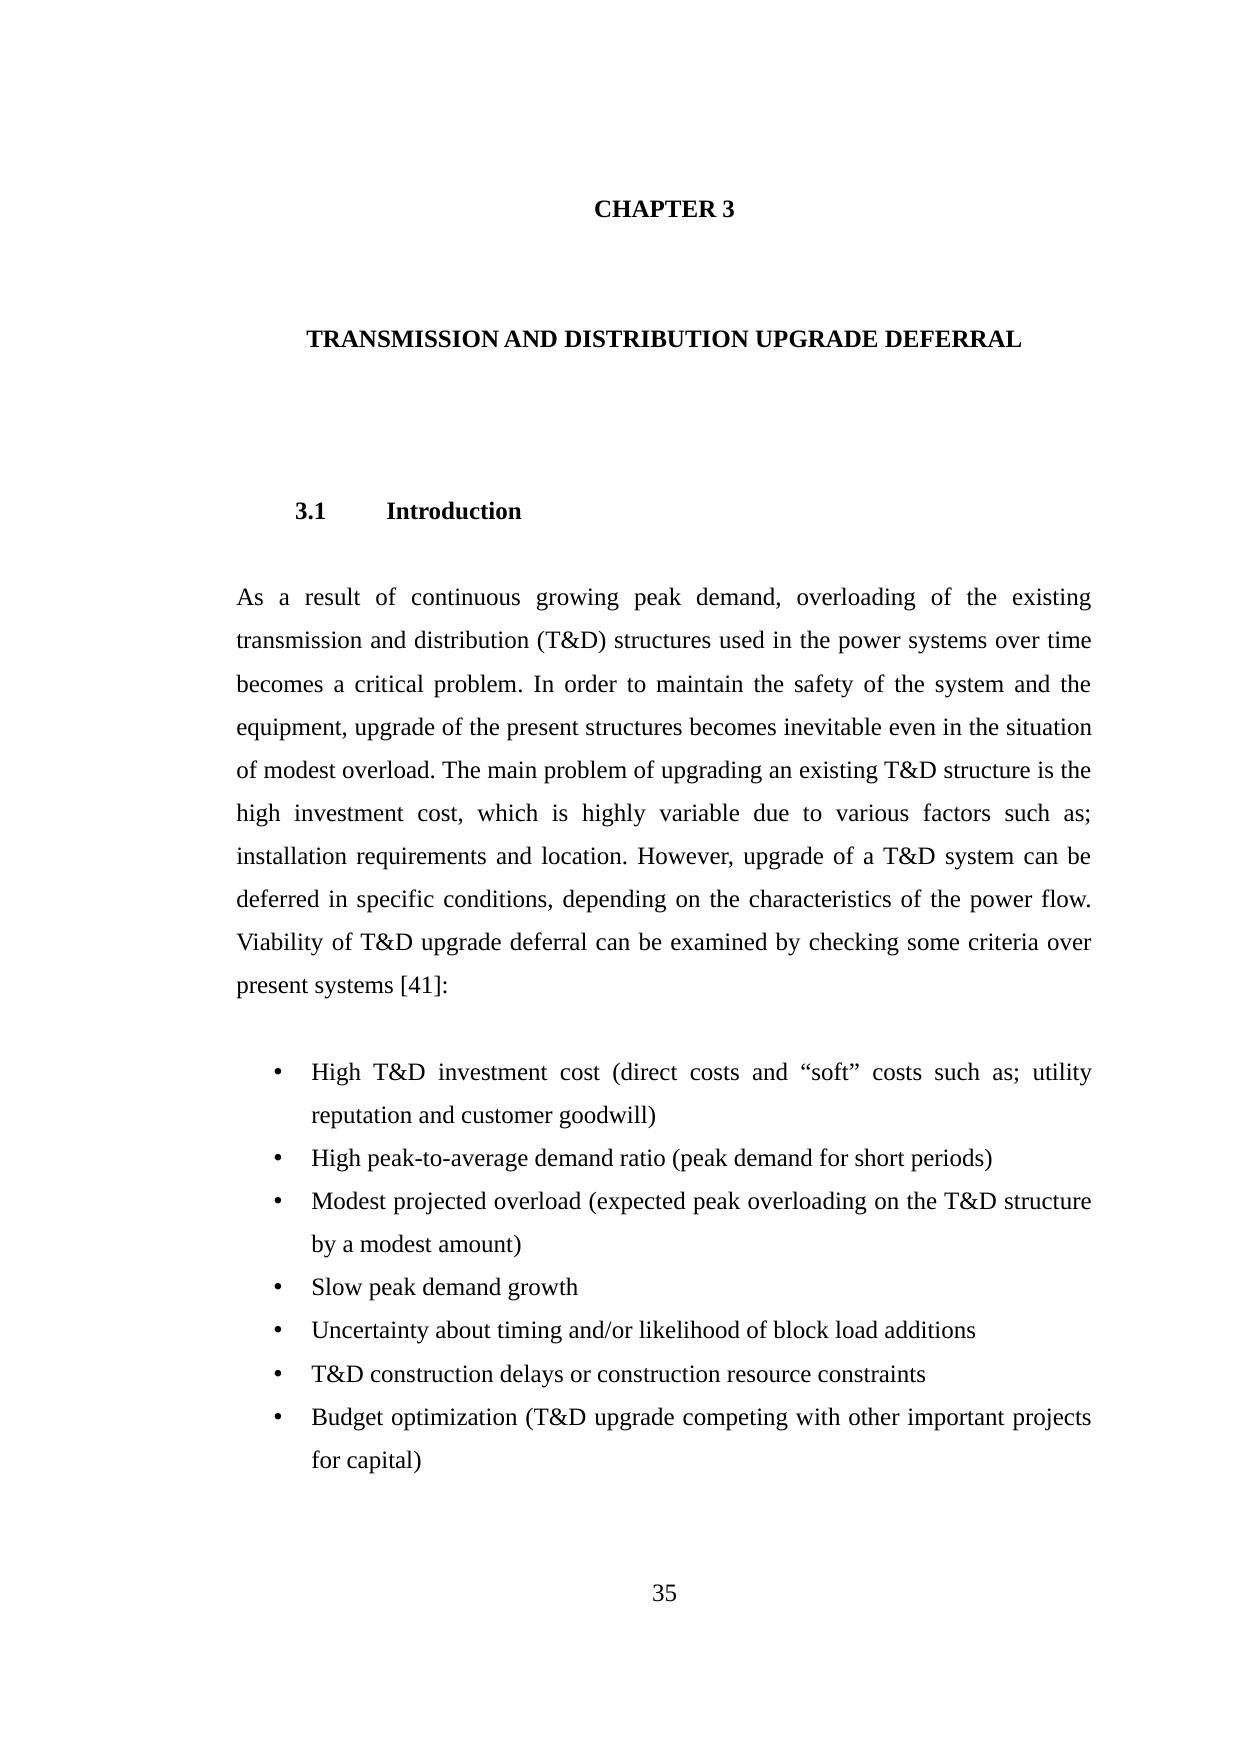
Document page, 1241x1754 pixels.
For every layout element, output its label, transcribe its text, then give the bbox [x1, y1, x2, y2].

list T&D construction delays or construction resource constraints [273, 1359, 1093, 1387]
list High T&D investment cost (direct costs and “soft” costs such as; utility reputation and customer goodwill) [273, 1057, 1093, 1129]
list Modest projected overload (expected peak overloading on the T&D structure by a modest amount) [273, 1186, 1093, 1258]
list Introduction [236, 496, 1093, 525]
list Budget optimization (T&D upgrade competing with other important projects for capital) [273, 1402, 1093, 1474]
subtitle TRANSMISSION AND DISTRIBUTION UPGRADE DEFERRAL [236, 324, 1093, 352]
list Uncertainty about timing and/or likelihood of block load additions [273, 1316, 1093, 1344]
text As a result of continuous growing peak demand, overloading of the existing transmission and distribution (T&D) structures used in the power systems over time becomes a critical problem. In order to maintain the safety of the system and the equipment, upgrade of the present structures becomes inevitable even in the situation of modest overload. The main problem of upgrading an existing T&D structure is the high investment cost, which is highly variable due to various factors such as; installation requirements and location. However, upgrade of a T&D system can be deferred in specific conditions, depending on the characteristics of the power flow. Viability of T&D upgrade deferral can be examined by checking some criteria over present systems [41]: [236, 582, 1093, 999]
list High peak-to-average demand ratio (peak demand for short periods) [273, 1143, 1093, 1172]
list Slow peak demand growth [273, 1272, 1093, 1301]
